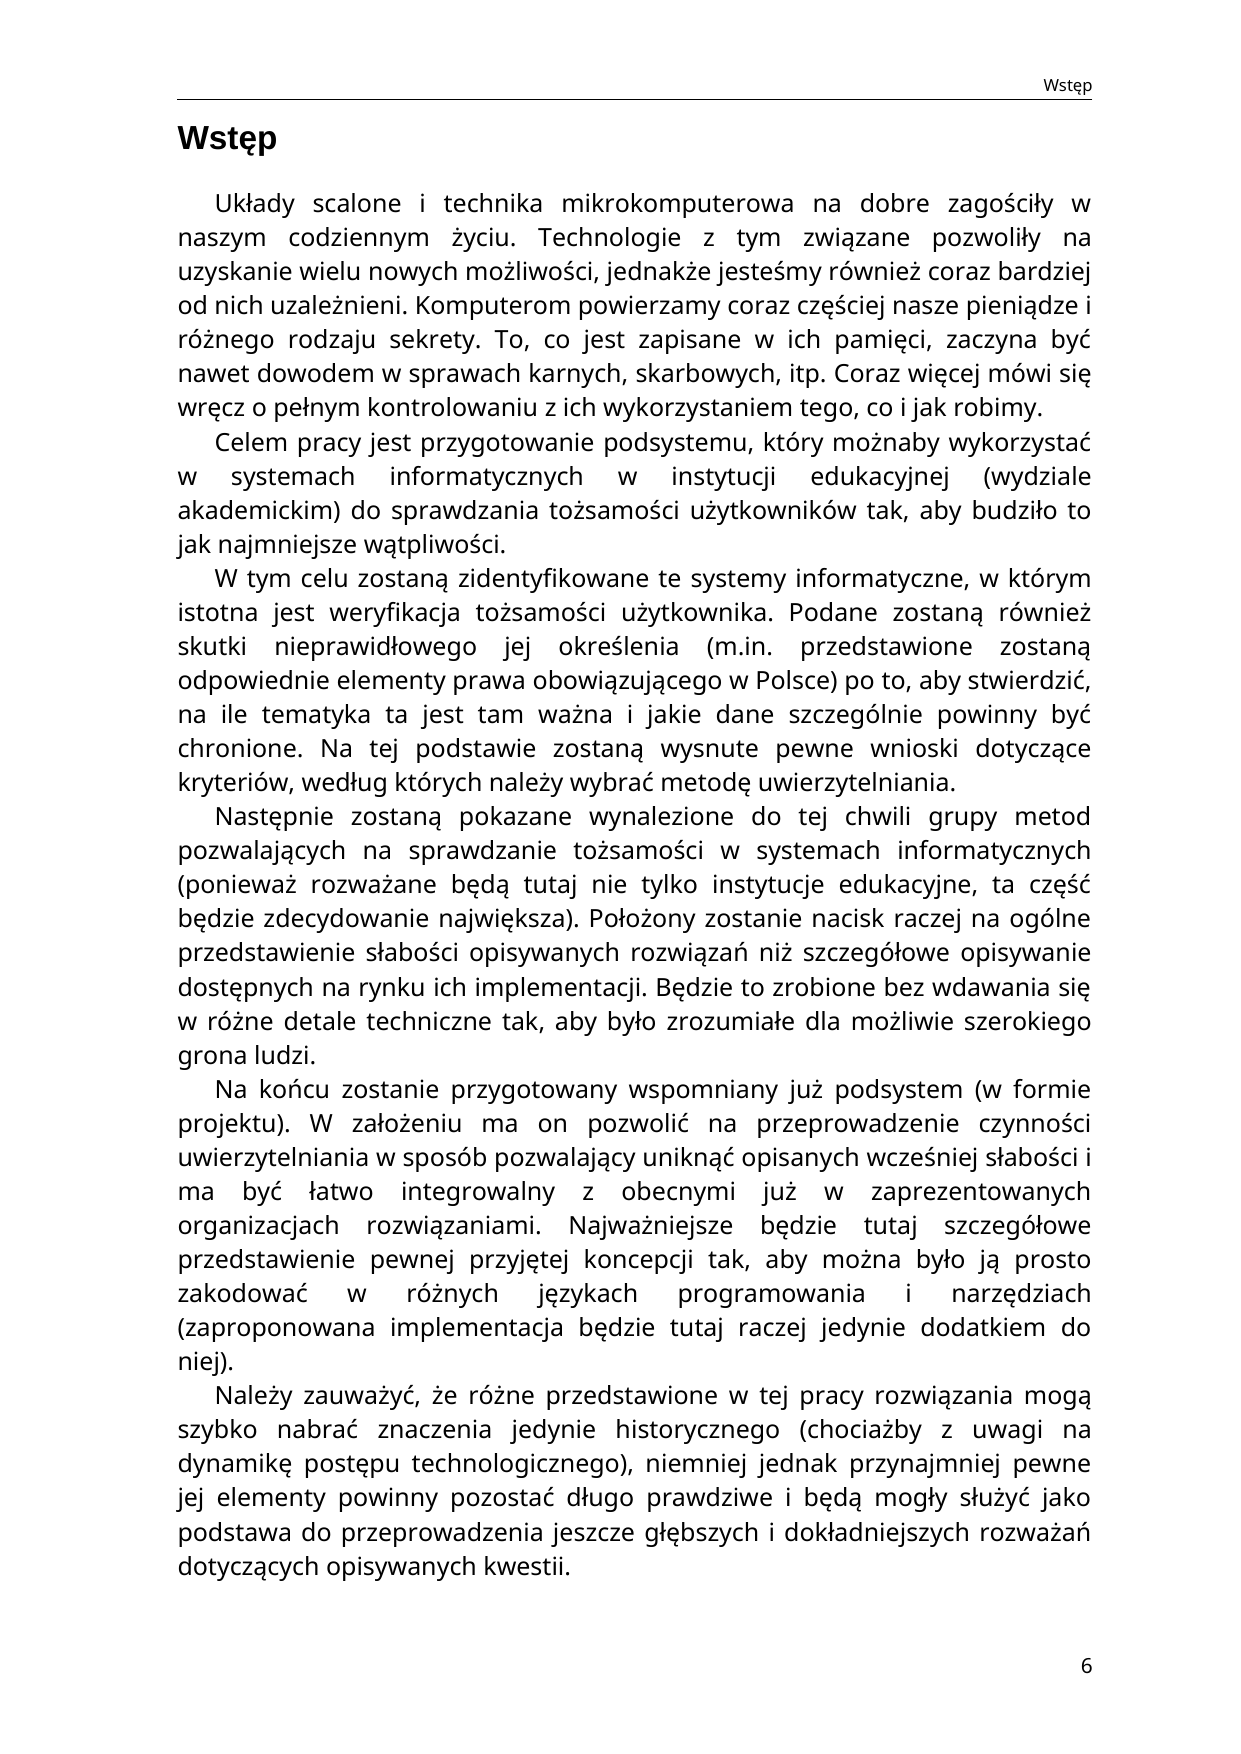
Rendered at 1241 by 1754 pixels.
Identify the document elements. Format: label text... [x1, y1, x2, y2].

text Celem pracy jest przygotowanie podsystemu, który możnaby wykorzystać w systemach informatycznych w instytucji edukacyjnej (wydziale akademickim) do sprawdzania tożsamości użytkowników tak, aby budziło to jak najmniejsze wątpliwości. [177, 424, 1092, 560]
text Należy zauważyć, że różne przedstawione w tej pracy rozwiązania mogą szybko nabrać znaczenia jedynie historycznego (chociażby z uwagi na dynamikę postępu technologicznego), niemniej jednak przynajmniej pewne jej elementy powinny pozostać długo prawdziwe i będą mogły służyć jako podstawa do przeprowadzenia jeszcze głębszych i dokładniejszych rozważań dotyczących opisywanych kwestii. [177, 1378, 1092, 1582]
text Następnie zostaną pokazane wynalezione do tej chwili grupy metod pozwalających na sprawdzanie tożsamości w systemach informatycznych (ponieważ rozważane będą tutaj nie tylko instytucje edukacyjne, ta część będzie zdecydowanie największa). Położony zostanie nacisk raczej na ogólne przedstawienie słabości opisywanych rozwiązań niż szczegółowe opisywanie dostępnych na rynku ich implementacji. Będzie to zrobione bez wdawania się w różne detale techniczne tak, aby było zrozumiałe dla możliwie szerokiego grona ludzi. [177, 799, 1092, 1071]
text W tym celu zostaną zidentyfikowane te systemy informatyczne, w którym istotna jest weryfikacja tożsamości użytkownika. Podane zostaną również skutki nieprawidłowego jej określenia (m.in. przedstawione zostaną odpowiednie elementy prawa obowiązującego w Polsce) po to, aby stwierdzić, na ile tematyka ta jest tam ważna i jakie dane szczególnie powinny być chronione. Na tej podstawie zostaną wysnute pewne wnioski dotyczące kryteriów, według których należy wybrać metodę uwierzytelniania. [177, 560, 1092, 799]
text Układy scalone i technika mikrokomputerowa na dobre zagościły w naszym codziennym życiu. Technologie z tym związane pozwoliły na uzyskanie wielu nowych możliwości, jednakże jesteśmy również coraz bardziej od nich uzależnieni. Komputerom powierzamy coraz częściej nasze pieniądze i różnego rodzaju sekrety. To, co jest zapisane w ich pamięci, zaczyna być nawet dowodem w sprawach karnych, skarbowych, itp. Coraz więcej mówi się wręcz o pełnym kontrolowaniu z ich wykorzystaniem tego, co i jak robimy. [177, 186, 1092, 424]
subtitle Wstęp [177, 118, 1092, 157]
text Na końcu zostanie przygotowany wspomniany już podsystem (w formie projektu). W założeniu ma on pozwolić na przeprowadzenie czynności uwierzytelniania w sposób pozwalający uniknąć opisanych wcześniej słabości i ma być łatwo integrowalny z obecnymi już w zaprezentowanych organizacjach rozwiązaniami. Najważniejsze będzie tutaj szczegółowe przedstawienie pewnej przyjętej koncepcji tak, aby można było ją prosto zakodować w różnych językach programowania i narzędziach (zaproponowana implementacja będzie tutaj raczej jedynie dodatkiem do niej). [177, 1071, 1092, 1378]
